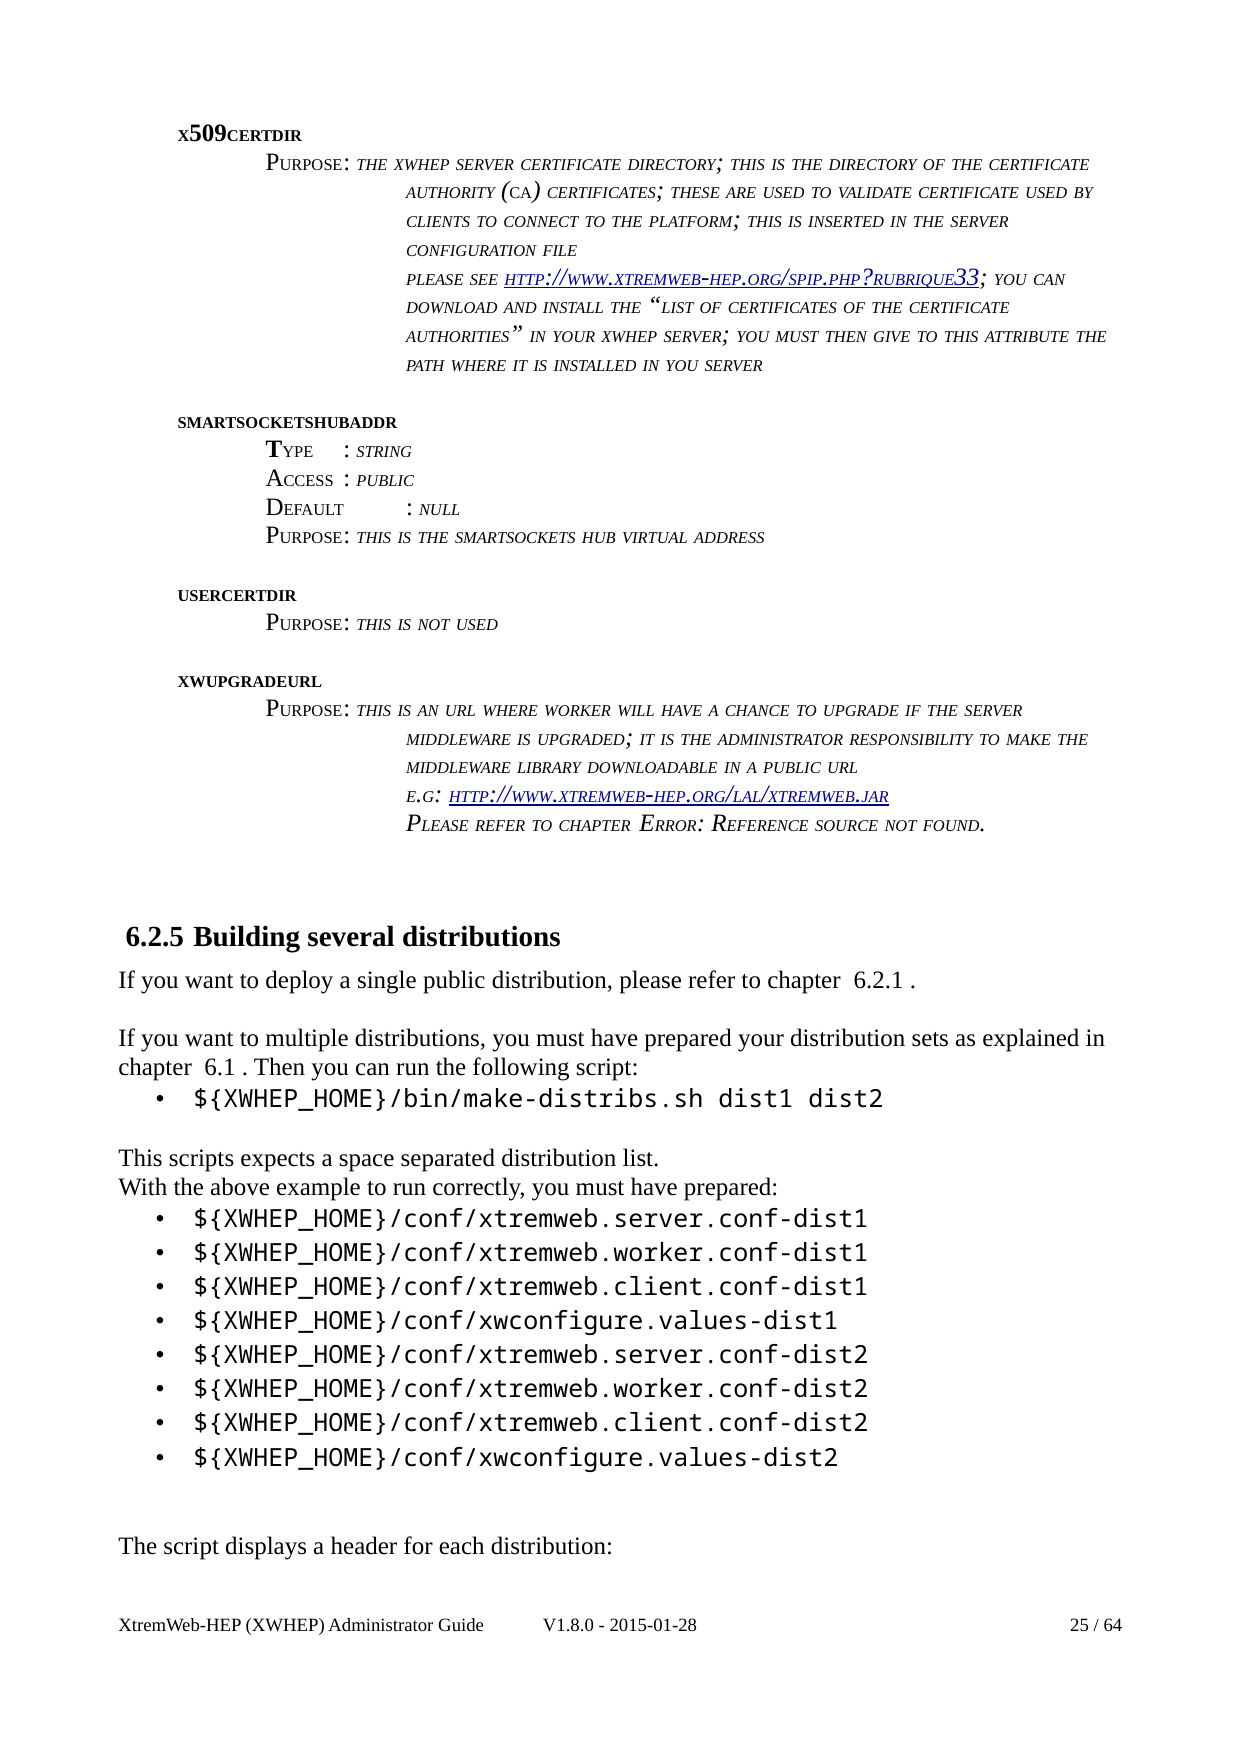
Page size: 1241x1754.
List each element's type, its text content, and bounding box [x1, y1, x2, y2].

subtitle Building several distributions [118, 919, 1122, 953]
text Access : public [265, 463, 1122, 492]
text This scripts expects a space separated distribution list. [118, 1143, 1122, 1172]
text With the above example to run correctly, you must have prepared: [118, 1172, 1122, 1201]
list ${XWHEP_HOME}/conf/xtremweb.client.conf-dist2 [156, 1405, 1122, 1439]
text Purpose : this is the smartsockets hub virtual address [265, 521, 1122, 549]
list ${XWHEP_HOME}/conf/xtremweb.worker.conf-dist2 [156, 1371, 1122, 1405]
text Default : null [265, 492, 1122, 521]
list ${XWHEP_HOME}/conf/xwconfigure.values-dist2 [156, 1439, 1122, 1473]
text x509certdir [177, 118, 1122, 147]
text smartsocketshubaddr [177, 406, 1122, 434]
text Purpose : this is an url where worker will have a chance to upgrade if the server middleware is upgraded; it is the administrator responsibility to make the middleware library downloadable in a public url e.g: http://www.xtremweb-hep.org/lal/xtremweb.jar Please refer to chapter Error: Reference source not found. [265, 693, 1122, 837]
text Type : string [265, 434, 1122, 463]
text Purpose : this is not used [265, 607, 1122, 636]
text The script displays a header for each distribution: [118, 1531, 1122, 1559]
list ${XWHEP_HOME}/conf/xtremweb.worker.conf-dist1 [156, 1235, 1122, 1269]
text If you want to deploy a single public distribution, please refer to chapter 6.2.1. [118, 965, 1122, 994]
list ${XWHEP_HOME}/conf/xwconfigure.values-dist1 [156, 1303, 1122, 1337]
list ${XWHEP_HOME}/conf/xtremweb.server.conf-dist1 [156, 1201, 1122, 1235]
list ${XWHEP_HOME}/bin/make-distribs.sh dist1 dist2 [156, 1080, 1122, 1114]
list ${XWHEP_HOME}/conf/xtremweb.client.conf-dist1 [156, 1269, 1122, 1303]
text If you want to multiple distributions, you must have prepared your distribution sets as explained in chapter 6.1. Then you can run the following script: [118, 1023, 1122, 1080]
text usercertdir [177, 578, 1122, 607]
text Purpose : the xwhep server certificate directory; this is the directory of the certificate authority (ca) certificates; these are used to validate certificate used by clients to connect to the platform; this is inserted in the server configuration file please see http://www.xtremweb-hep.org/spip.php?rubrique33; you can download and install the “list of certificates of the certificate authorities” in your xwhep server; you must then give to this attribute the path where it is installed in you server [265, 147, 1122, 377]
list ${XWHEP_HOME}/conf/xtremweb.server.conf-dist2 [156, 1337, 1122, 1371]
text xwupgradeurl [177, 664, 1122, 693]
